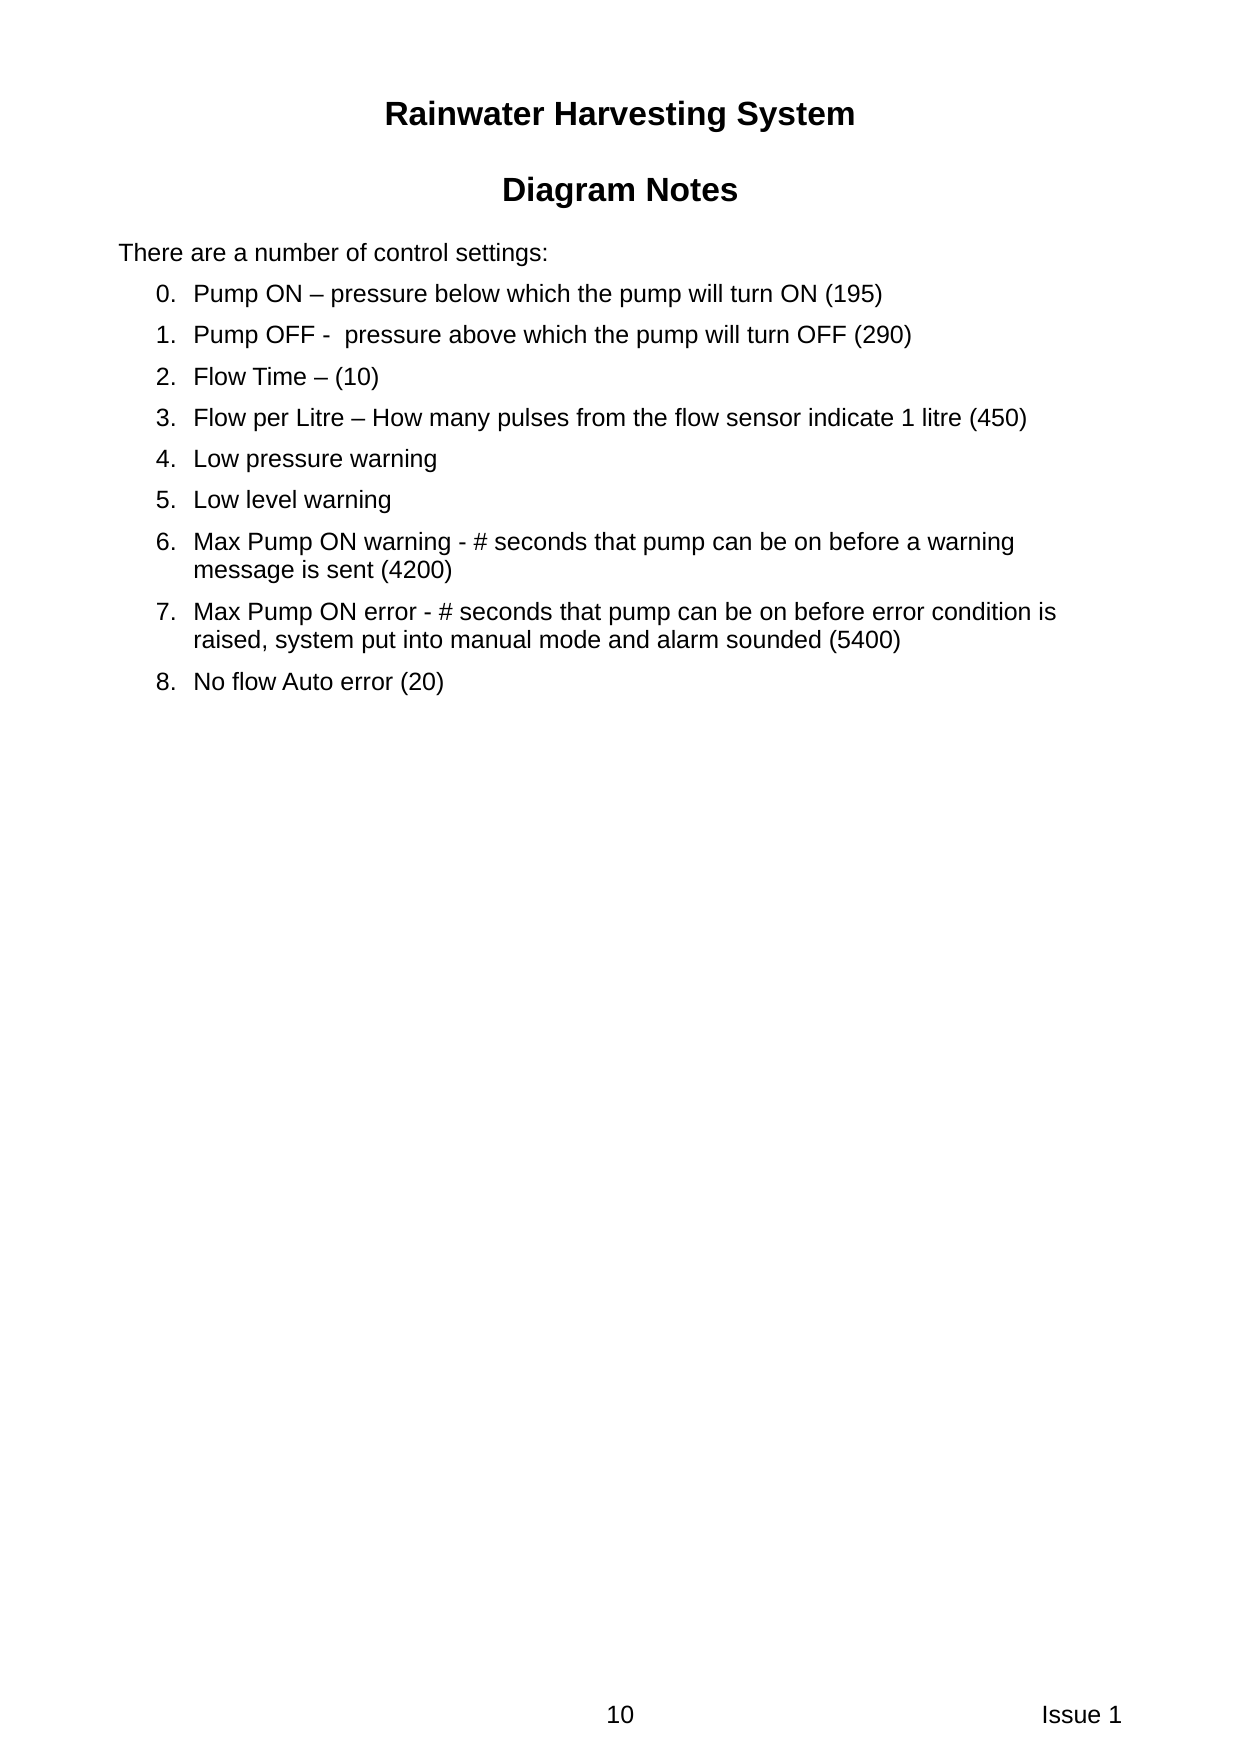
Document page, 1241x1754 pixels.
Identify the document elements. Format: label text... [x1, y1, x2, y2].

subtitle Flow per Litre – How many pulses from the flow sensor indicate 1 litre (450) [156, 403, 1122, 432]
subtitle Max Pump ON error - # seconds that pump can be on before error condition is raised, system put into manual mode and alarm sounded (5400) [156, 597, 1122, 654]
subtitle Pump OFF - pressure above which the pump will turn OFF (290) [156, 321, 1122, 349]
subtitle Low pressure warning [156, 444, 1122, 473]
subtitle Flow Time – (10) [156, 362, 1122, 391]
subtitle Max Pump ON warning - # seconds that pump can be on before a warning message is sent (4200) [156, 527, 1122, 584]
subtitle Pump ON – pressure below which the pump will turn ON (195) [156, 279, 1122, 308]
subtitle Low level warning [156, 486, 1122, 514]
subtitle There are a number of control settings: [118, 238, 1122, 267]
subtitle No flow Auto error (20) [156, 667, 1122, 696]
